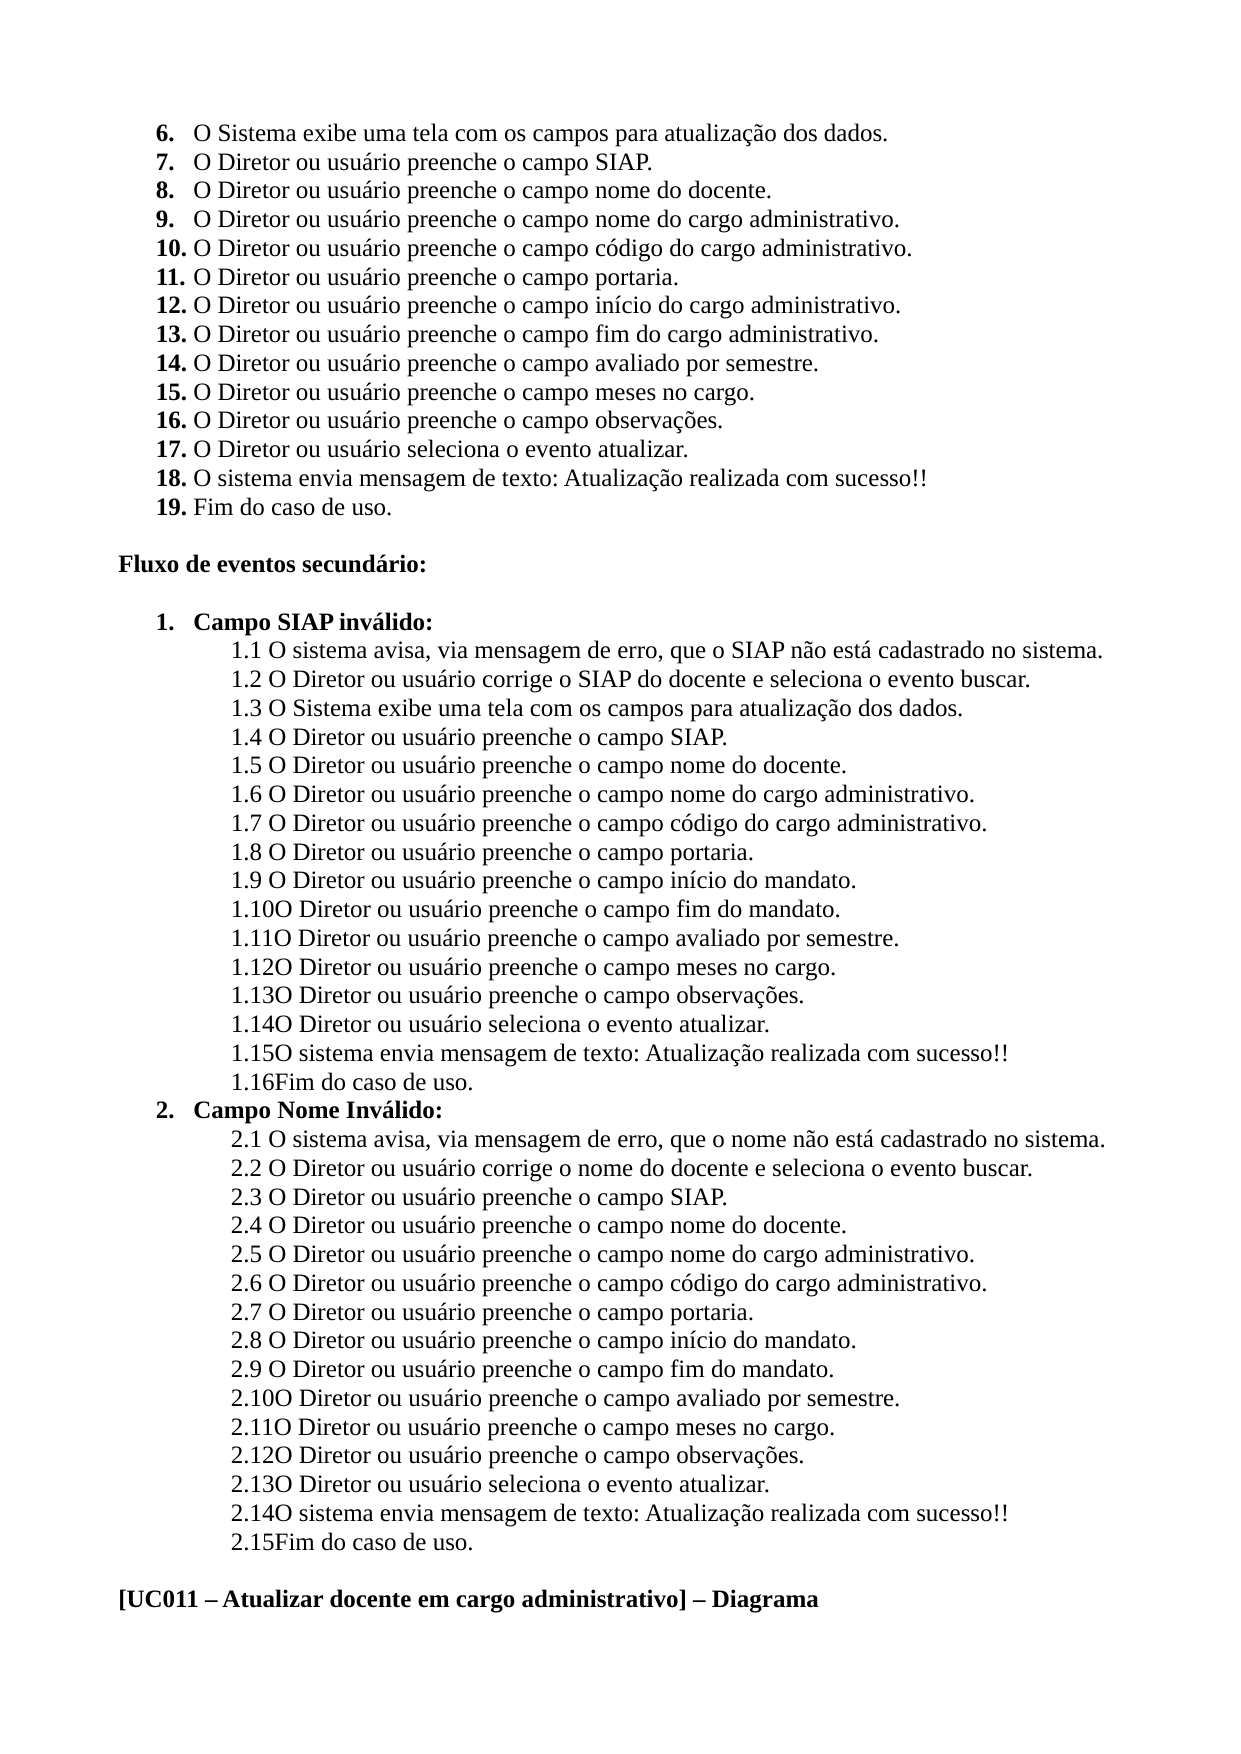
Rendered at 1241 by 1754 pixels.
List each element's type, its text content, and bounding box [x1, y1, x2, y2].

list O Diretor ou usuário seleciona o evento atualizar. [231, 1009, 1122, 1038]
list O sistema envia mensagem de texto: Atualização realizada com sucesso!! [231, 1498, 1122, 1527]
list O Diretor ou usuário preenche o campo avaliado por semestre. [156, 348, 1122, 377]
list O Diretor ou usuário preenche o campo observações. [231, 1441, 1122, 1469]
list O sistema avisa, via mensagem de erro, que o nome não está cadastrado no sistema. [231, 1124, 1122, 1153]
list Campo Nome Inválido: [156, 1096, 1122, 1124]
list O sistema envia mensagem de texto: Atualização realizada com sucesso!! [231, 1038, 1122, 1067]
list O Diretor ou usuário preenche o campo início do mandato. [231, 866, 1122, 894]
list O Diretor ou usuário preenche o campo nome do docente. [231, 751, 1122, 779]
list O Diretor ou usuário preenche o campo fim do mandato. [231, 894, 1122, 923]
list Fim do caso de uso. [231, 1527, 1122, 1556]
list O Diretor ou usuário preenche o campo avaliado por semestre. [231, 923, 1122, 952]
list O Diretor ou usuário preenche o campo avaliado por semestre. [231, 1383, 1122, 1412]
list O Diretor ou usuário preenche o campo nome do docente. [231, 1211, 1122, 1239]
list Fim do caso de uso. [231, 1067, 1122, 1096]
list O Diretor ou usuário preenche o campo código do cargo administrativo. [156, 233, 1122, 262]
list O sistema avisa, via mensagem de erro, que o SIAP não está cadastrado no sistema. [231, 636, 1122, 664]
list O Diretor ou usuário preenche o campo portaria. [231, 837, 1122, 866]
list O sistema envia mensagem de texto: Atualização realizada com sucesso!! [156, 463, 1122, 492]
list Fim do caso de uso. [156, 492, 1122, 521]
list O Diretor ou usuário preenche o campo portaria. [156, 262, 1122, 291]
list O Diretor ou usuário preenche o campo nome do cargo administrativo. [231, 779, 1122, 808]
list O Diretor ou usuário preenche o campo início do mandato. [231, 1326, 1122, 1354]
list O Diretor ou usuário seleciona o evento atualizar. [231, 1469, 1122, 1498]
list O Diretor ou usuário preenche o campo SIAP. [156, 147, 1122, 176]
list O Diretor ou usuário corrige o nome do docente e seleciona o evento buscar. [231, 1153, 1122, 1182]
list O Diretor ou usuário preenche o campo meses no cargo. [231, 952, 1122, 981]
text [UC011 – Atualizar docente em cargo administrativo] – Diagrama [118, 1584, 1122, 1613]
list O Diretor ou usuário preenche o campo meses no cargo. [156, 377, 1122, 406]
list Campo SIAP inválido: [156, 607, 1122, 636]
list O Diretor ou usuário preenche o campo fim do cargo administrativo. [156, 319, 1122, 348]
list O Diretor ou usuário preenche o campo portaria. [231, 1297, 1122, 1326]
list O Diretor ou usuário preenche o campo nome do cargo administrativo. [231, 1239, 1122, 1268]
list O Diretor ou usuário preenche o campo observações. [231, 981, 1122, 1009]
list O Diretor ou usuário preenche o campo nome do cargo administrativo. [156, 204, 1122, 233]
list O Diretor ou usuário preenche o campo meses no cargo. [231, 1412, 1122, 1441]
list O Diretor ou usuário preenche o campo início do cargo administrativo. [156, 291, 1122, 319]
list O Diretor ou usuário preenche o campo SIAP. [231, 722, 1122, 751]
list O Diretor ou usuário preenche o campo nome do docente. [156, 176, 1122, 204]
text Fluxo de eventos secundário: [118, 549, 1122, 578]
list O Diretor ou usuário preenche o campo SIAP. [231, 1182, 1122, 1211]
list O Diretor ou usuário seleciona o evento atualizar. [156, 434, 1122, 463]
list O Sistema exibe uma tela com os campos para atualização dos dados. [231, 693, 1122, 722]
list O Diretor ou usuário preenche o campo código do cargo administrativo. [231, 808, 1122, 837]
list O Diretor ou usuário preenche o campo observações. [156, 406, 1122, 434]
list O Diretor ou usuário corrige o SIAP do docente e seleciona o evento buscar. [231, 664, 1122, 693]
list O Diretor ou usuário preenche o campo fim do mandato. [231, 1354, 1122, 1383]
list O Sistema exibe uma tela com os campos para atualização dos dados. [156, 118, 1122, 147]
list O Diretor ou usuário preenche o campo código do cargo administrativo. [231, 1268, 1122, 1297]
